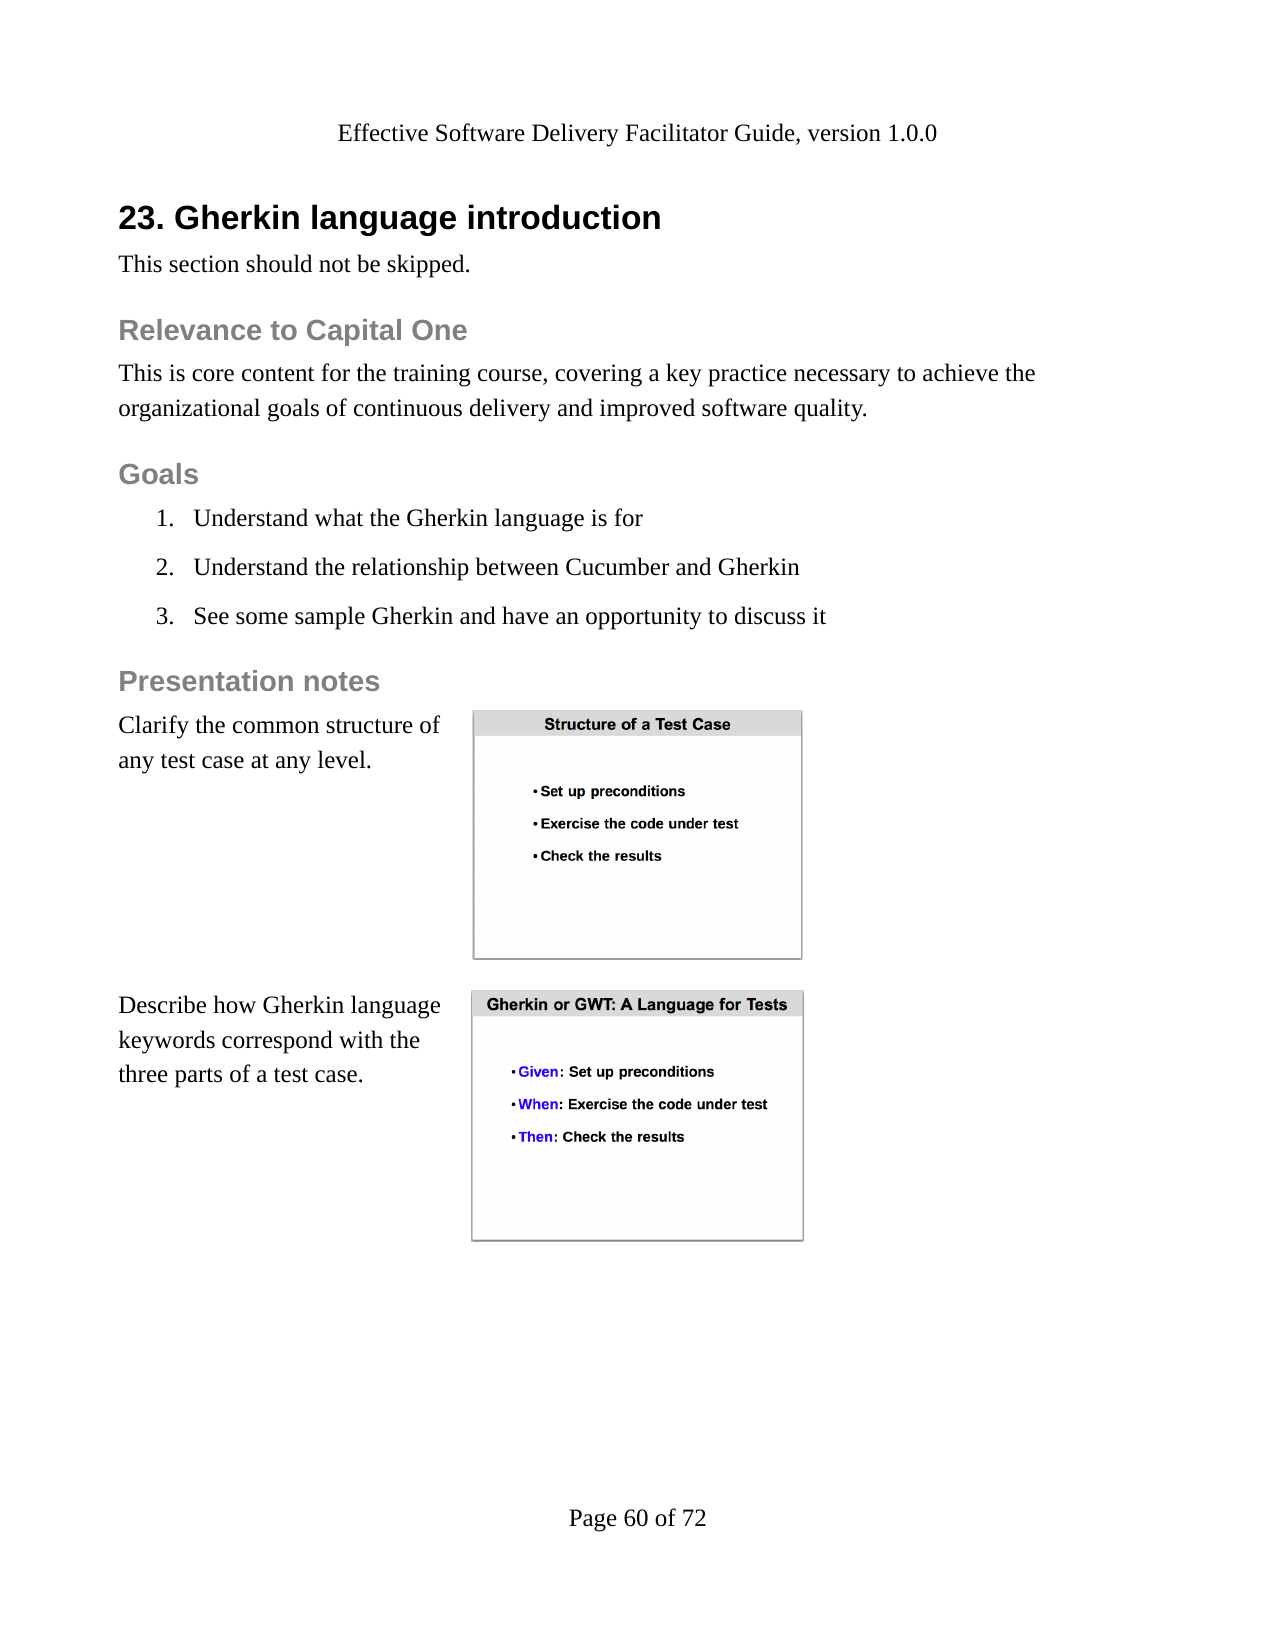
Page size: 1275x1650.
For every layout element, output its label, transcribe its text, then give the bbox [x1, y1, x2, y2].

list Understand what the Gherkin language is for [156, 503, 1157, 531]
subtitle Presentation notes [118, 664, 1157, 698]
subtitle Relevance to Capital One [118, 312, 1157, 346]
subtitle 23. Gherkin language introduction [118, 198, 1157, 236]
text [805, 990, 1157, 1088]
text Clarify the common structure of any test case at any level. [118, 711, 472, 774]
list Understand the relationship between Cucumber and Gherkin [156, 552, 1157, 581]
text This is core content for the training course, covering a key practice necessary to achieve the organizational goals of continuous delivery and improved software quality. [118, 358, 1157, 422]
text Describe how Gherkin language keywords correspond with the three parts of a test case. [118, 990, 471, 1088]
picture [471, 990, 805, 1242]
text This section should not be skipped. [118, 249, 1157, 278]
text [803, 711, 1157, 774]
list See some sample Gherkin and have an opportunity to discuss it [156, 601, 1157, 629]
picture [472, 710, 803, 960]
subtitle Goals [118, 457, 1157, 490]
